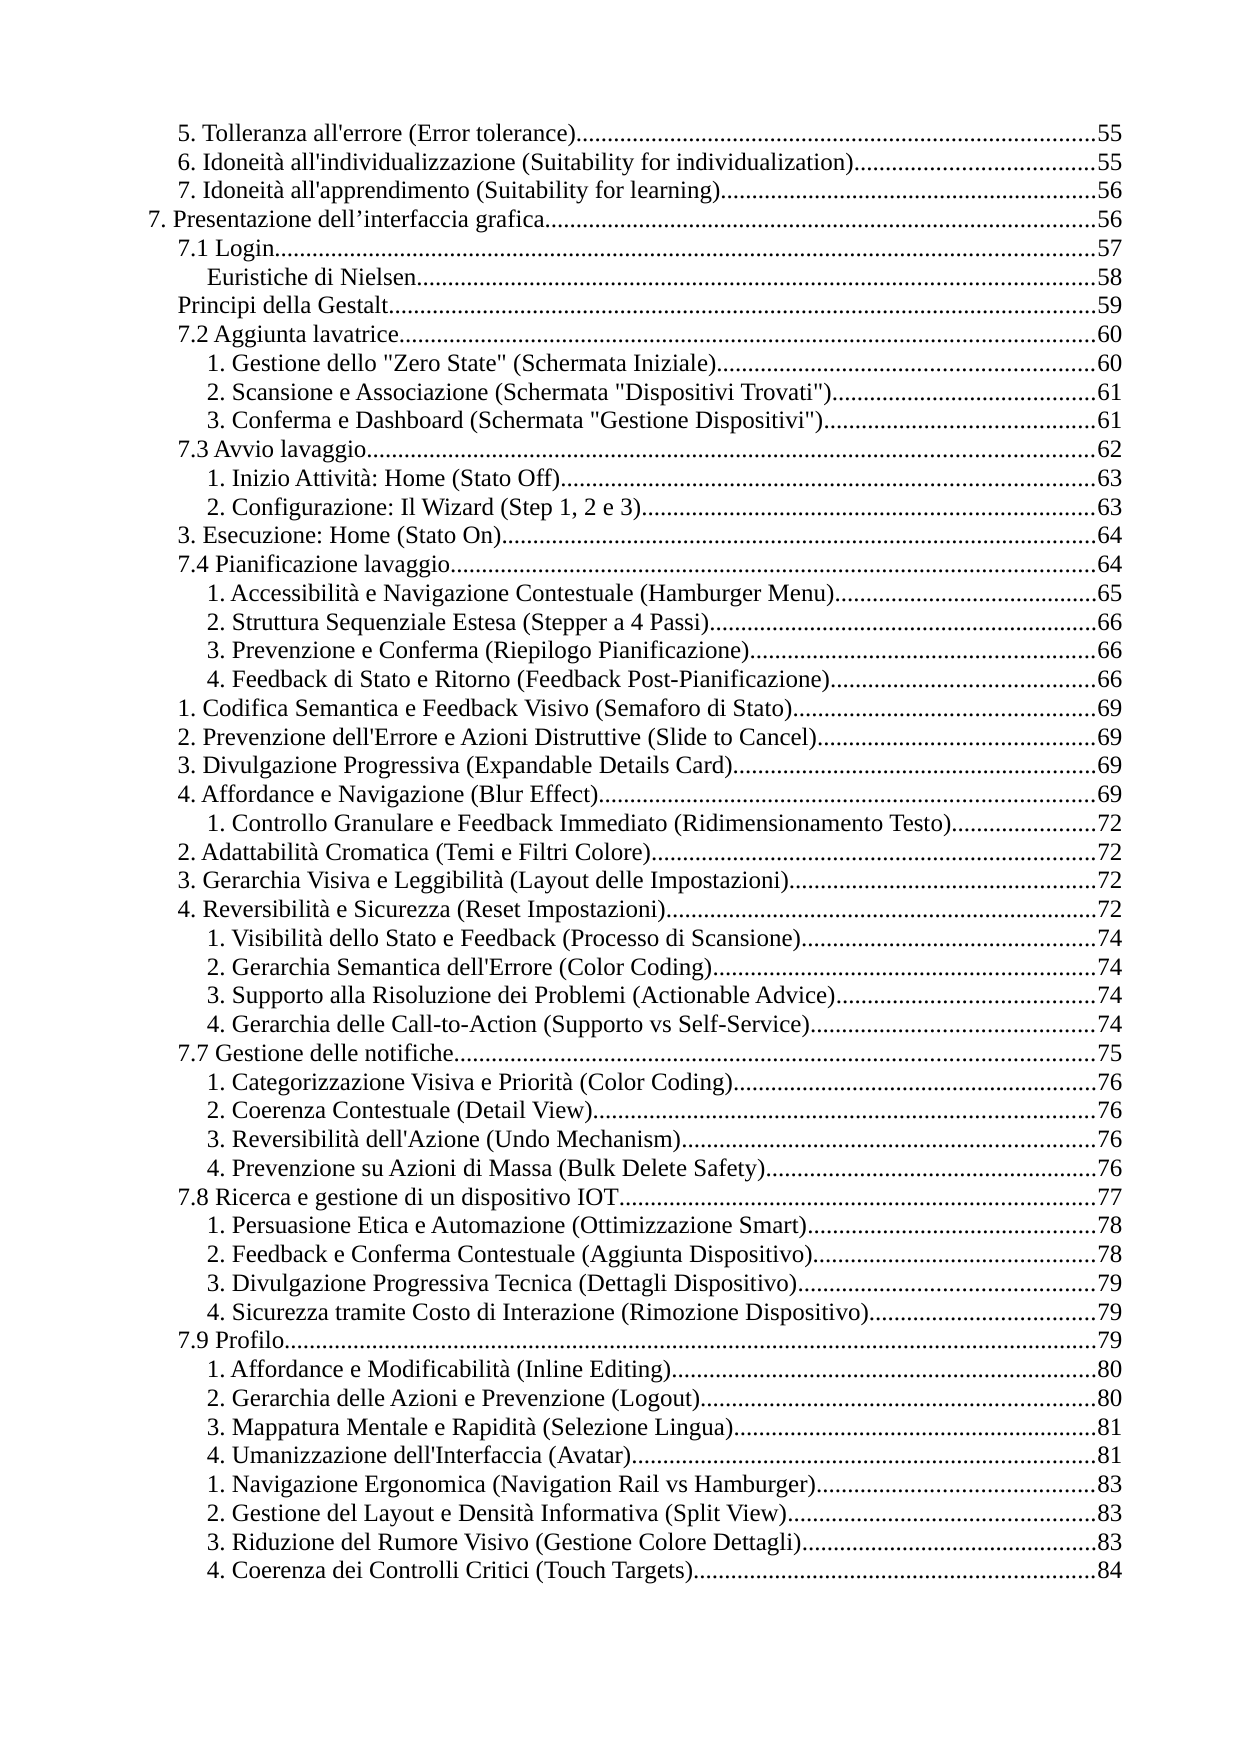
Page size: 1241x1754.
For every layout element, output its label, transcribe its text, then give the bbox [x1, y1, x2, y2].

text 2. Configurazione: Il Wizard (Step 1, 2 e 3) 63 [207, 492, 1122, 521]
text 1. Codifica Semantica e Feedback Visivo (Semaforo di Stato) 69 [177, 693, 1122, 722]
text 3. Esecuzione: Home (Stato On). 64 [177, 521, 1122, 549]
text 7. Idoneità all'apprendimento (Suitability for learning) 56 [177, 176, 1122, 204]
text 1. Navigazione Ergonomica (Navigation Rail vs Hamburger) 83 [207, 1469, 1122, 1498]
text 4. Feedback di Stato e Ritorno (Feedback Post-Pianificazione) 66 [207, 664, 1122, 693]
text 1. Inizio Attività: Home (Stato Off) 63 [207, 463, 1122, 492]
text 3. Mappatura Mentale e Rapidità (Selezione Lingua) 81 [207, 1412, 1122, 1441]
text 1. Visibilità dello Stato e Feedback (Processo di Scansione) 74 [207, 923, 1122, 952]
text 3. Supporto alla Risoluzione dei Problemi (Actionable Advice) 74 [207, 981, 1122, 1009]
text Euristiche di Nielsen 58 [207, 262, 1122, 291]
text 2. Adattabilità Cromatica (Temi e Filtri Colore) 72 [177, 837, 1122, 866]
text 1. Affordance e Modificabilità (Inline Editing) 80 [207, 1354, 1122, 1383]
text 7.2 Aggiunta lavatrice 60 [177, 319, 1122, 348]
text 7.3 Avvio lavaggio 62 [177, 434, 1122, 463]
text 2. Scansione e Associazione (Schermata "Dispositivi Trovati") 61 [207, 377, 1122, 406]
text 3. Conferma e Dashboard (Schermata "Gestione Dispositivi") 61 [207, 406, 1122, 434]
text 4. Umanizzazione dell'Interfaccia (Avatar) 81 [207, 1441, 1122, 1469]
text 7. Presentazione dell’interfaccia grafica 56 [148, 204, 1122, 233]
text 4. Sicurezza tramite Costo di Interazione (Rimozione Dispositivo) 79 [207, 1297, 1122, 1326]
text 2. Coerenza Contestuale (Detail View) 76 [207, 1096, 1122, 1124]
text 4. Gerarchia delle Call-to-Action (Supporto vs Self-Service) 74 [207, 1009, 1122, 1038]
text 3. Prevenzione e Conferma (Riepilogo Pianificazione) 66 [207, 636, 1122, 664]
text 4. Reversibilità e Sicurezza (Reset Impostazioni) 72 [177, 894, 1122, 923]
text 2. Feedback e Conferma Contestuale (Aggiunta Dispositivo) 78 [207, 1239, 1122, 1268]
text 7.4 Pianificazione lavaggio 64 [177, 549, 1122, 578]
text 6. Idoneità all'individualizzazione (Suitability for individualization) 55 [177, 147, 1122, 176]
text 7.8 Ricerca e gestione di un dispositivo IOT 77 [177, 1182, 1122, 1211]
text 1. Controllo Granulare e Feedback Immediato (Ridimensionamento Testo) 72 [207, 808, 1122, 837]
text 5. Tolleranza all'errore (Error tolerance) 55 [177, 118, 1122, 147]
text 2. Gerarchia Semantica dell'Errore (Color Coding) 74 [207, 952, 1122, 981]
text 2. Struttura Sequenziale Estesa (Stepper a 4 Passi) 66 [207, 607, 1122, 636]
text 1. Gestione dello "Zero State" (Schermata Iniziale) 60 [207, 348, 1122, 377]
text 2. Gestione del Layout e Densità Informativa (Split View) 83 [207, 1498, 1122, 1527]
text 7.7 Gestione delle notifiche 75 [177, 1038, 1122, 1067]
text 2. Gerarchia delle Azioni e Prevenzione (Logout) 80 [207, 1383, 1122, 1412]
text 1. Persuasione Etica e Automazione (Ottimizzazione Smart) 78 [207, 1211, 1122, 1239]
text 4. Coerenza dei Controlli Critici (Touch Targets) 84 [207, 1556, 1122, 1584]
text 2. Prevenzione dell'Errore e Azioni Distruttive (Slide to Cancel) 69 [177, 722, 1122, 751]
text 3. Reversibilità dell'Azione (Undo Mechanism) 76 [207, 1124, 1122, 1153]
text 4. Prevenzione su Azioni di Massa (Bulk Delete Safety) 76 [207, 1153, 1122, 1182]
text 7.9 Profilo 79 [177, 1326, 1122, 1354]
text 4. Affordance e Navigazione (Blur Effect) 69 [177, 779, 1122, 808]
text Principi della Gestalt 59 [177, 291, 1122, 319]
text 3. Riduzione del Rumore Visivo (Gestione Colore Dettagli) 83 [207, 1527, 1122, 1556]
text 1. Accessibilità e Navigazione Contestuale (Hamburger Menu) 65 [207, 578, 1122, 607]
text 3. Gerarchia Visiva e Leggibilità (Layout delle Impostazioni) 72 [177, 866, 1122, 894]
text 3. Divulgazione Progressiva (Expandable Details Card) 69 [177, 751, 1122, 779]
text 7.1 Login 57 [177, 233, 1122, 262]
text 3. Divulgazione Progressiva Tecnica (Dettagli Dispositivo) 79 [207, 1268, 1122, 1297]
text 1. Categorizzazione Visiva e Priorità (Color Coding) 76 [207, 1067, 1122, 1096]
